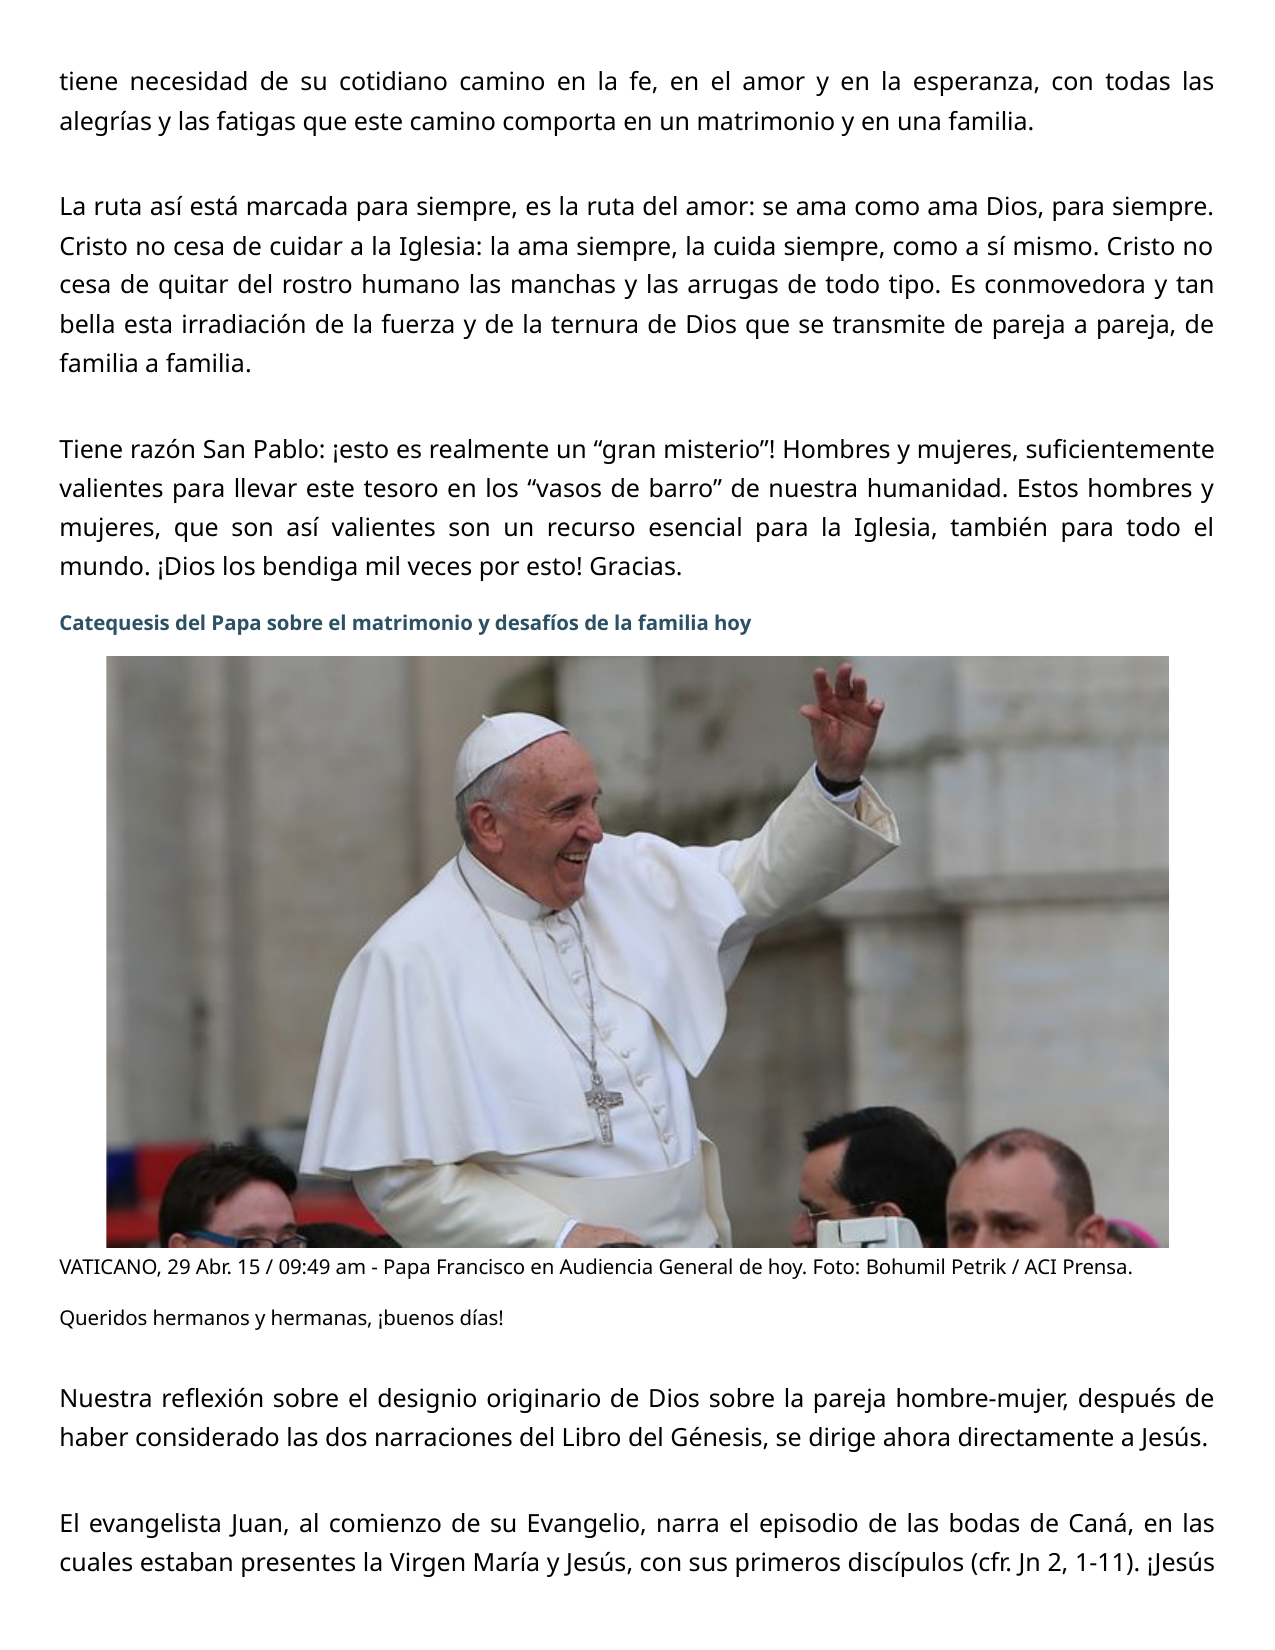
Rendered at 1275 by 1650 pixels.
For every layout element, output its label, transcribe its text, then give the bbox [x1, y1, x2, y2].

text VATICANO, 29 Abr. 15 / 09:49 am - Papa Francisco en Audiencia General de hoy. Foto: Bohumil Petrik / ACI Prensa. [59, 660, 1216, 1281]
subtitle Catequesis del Papa sobre el matrimonio y desafíos de la familia hoy [59, 609, 1216, 637]
text tiene necesidad de su cotidiano camino en la fe, en el amor y en la esperanza, con todas las alegrías y las fatigas que este camino comporta en un matrimonio y en una familia. [59, 59, 1216, 137]
text Queridos hermanos y hermanas, ¡buenos días! [59, 1304, 1216, 1332]
picture [106, 656, 1169, 1248]
text Nuestra reflexión sobre el designio originario de Dios sobre la pareja hombre-mujer, después de haber considerado las dos narraciones del Libro del Génesis, se dirige ahora directamente a Jesús. [59, 1375, 1216, 1453]
text La ruta así está marcada para siempre, es la ruta del amor: se ama como ama Dios, para siempre. Cristo no cesa de cuidar a la Iglesia: la ama siempre, la cuida siempre, como a sí mismo. Cristo no cesa de quitar del rostro humano las manchas y las arrugas de todo tipo. Es conmovedora y tan bella esta irradiación de la fuerza y de la ternura de Dios que se transmite de pareja a pareja, de familia a familia. [59, 184, 1216, 379]
text El evangelista Juan, al comienzo de su Evangelio, narra el episodio de las bodas de Caná, en las cuales estaban presentes la Virgen María y Jesús, con sus primeros discípulos (cfr. Jn 2, 1-11). ¡Jesús [59, 1500, 1216, 1578]
text Tiene razón San Pablo: ¡esto es realmente un “gran misterio”! Hombres y mujeres, suficientemente valientes para llevar este tesoro en los “vasos de barro” de nuestra humanidad. Estos hombres y mujeres, que son así valientes son un recurso esencial para la Iglesia, también para todo el mundo. ¡Dios los bendiga mil veces por esto! Gracias. [59, 426, 1216, 582]
